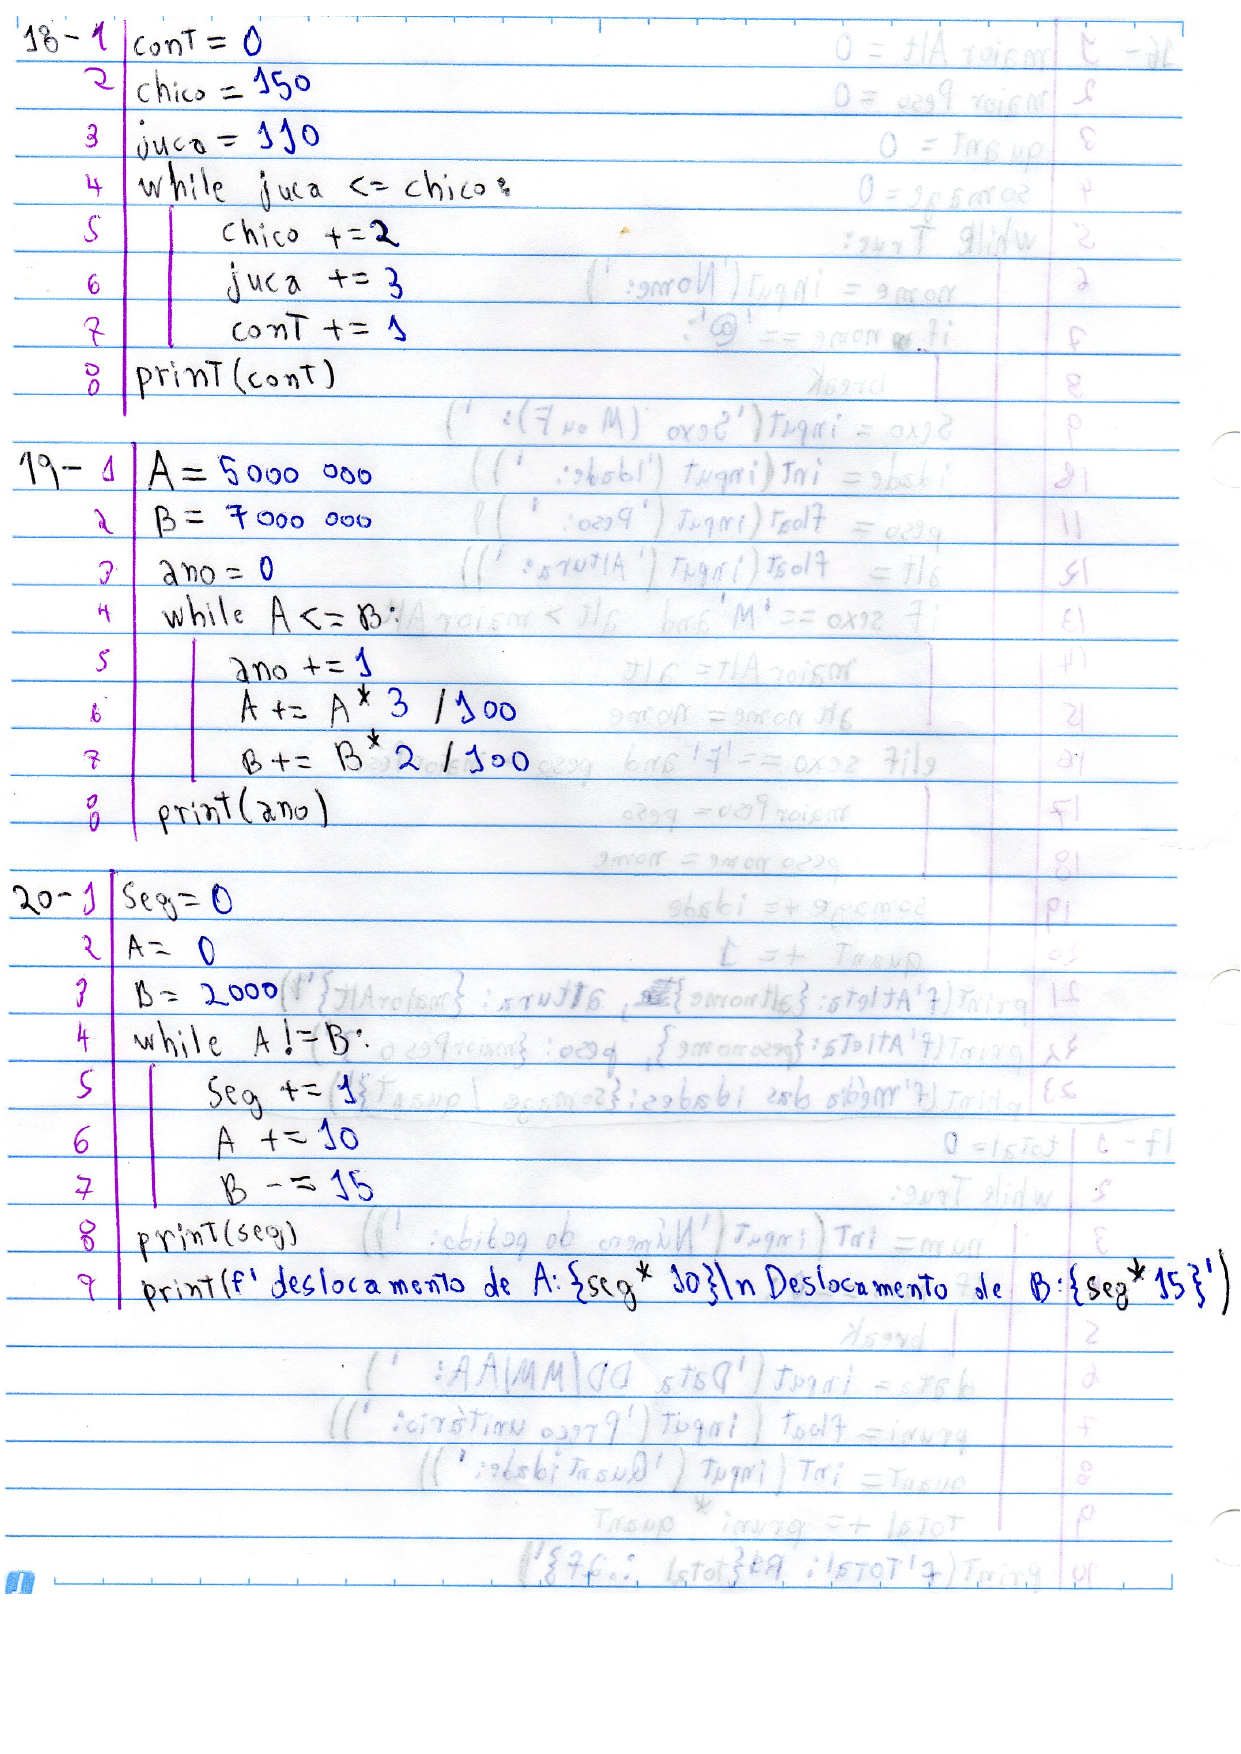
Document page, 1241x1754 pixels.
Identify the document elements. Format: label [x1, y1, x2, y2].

picture [3, 16, 1240, 1594]
